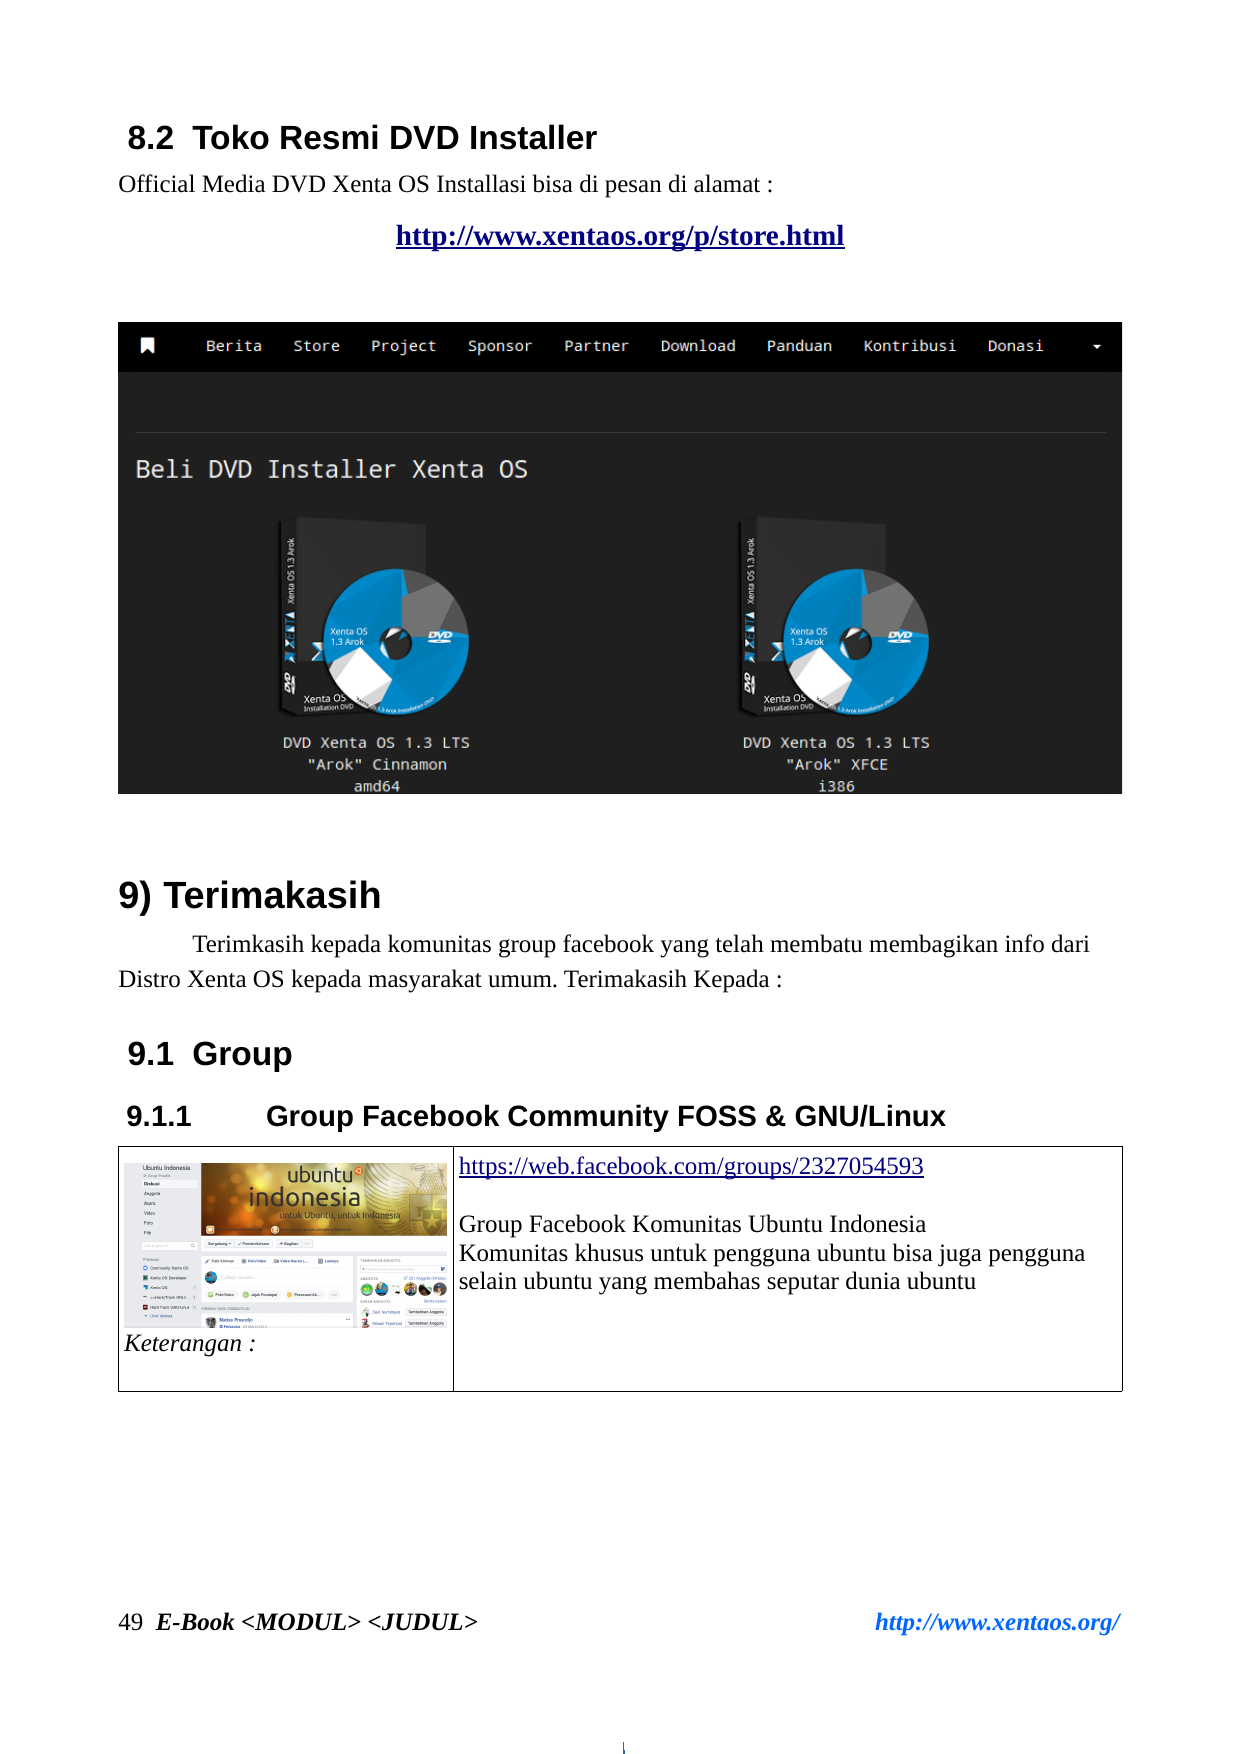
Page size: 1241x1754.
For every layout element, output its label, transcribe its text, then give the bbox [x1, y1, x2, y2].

text Official Media DVD Xenta OS Installasi bisa di pesan di alamat : [118, 169, 1122, 198]
table_header https://web.facebook.com/groups/2327054593 Group Facebook Komunitas Ubuntu Indonesia Komunitas khusus untuk pengguna ubuntu bisa juga pengguna selain ubuntu yang membahas seputar dunia ubuntu [454, 1147, 1122, 1391]
picture [118, 322, 1123, 794]
subtitle Terimakasih [118, 873, 1122, 917]
table_header [119, 1147, 453, 1391]
picture [123, 1163, 447, 1328]
subtitle Group [118, 1034, 1122, 1072]
subtitle Group Facebook Community FOSS & GNU/Linux [118, 1099, 1122, 1133]
subtitle Toko Resmi DVD Installer [118, 118, 1122, 157]
text http://www.xentaos.org/p/store.html [118, 218, 1122, 252]
text Terimkasih kepada komunitas group facebook yang telah membatu membagikan info dari Distro Xenta OS kepada masyarakat umum. Terimakasih Kepada : [118, 929, 1122, 992]
